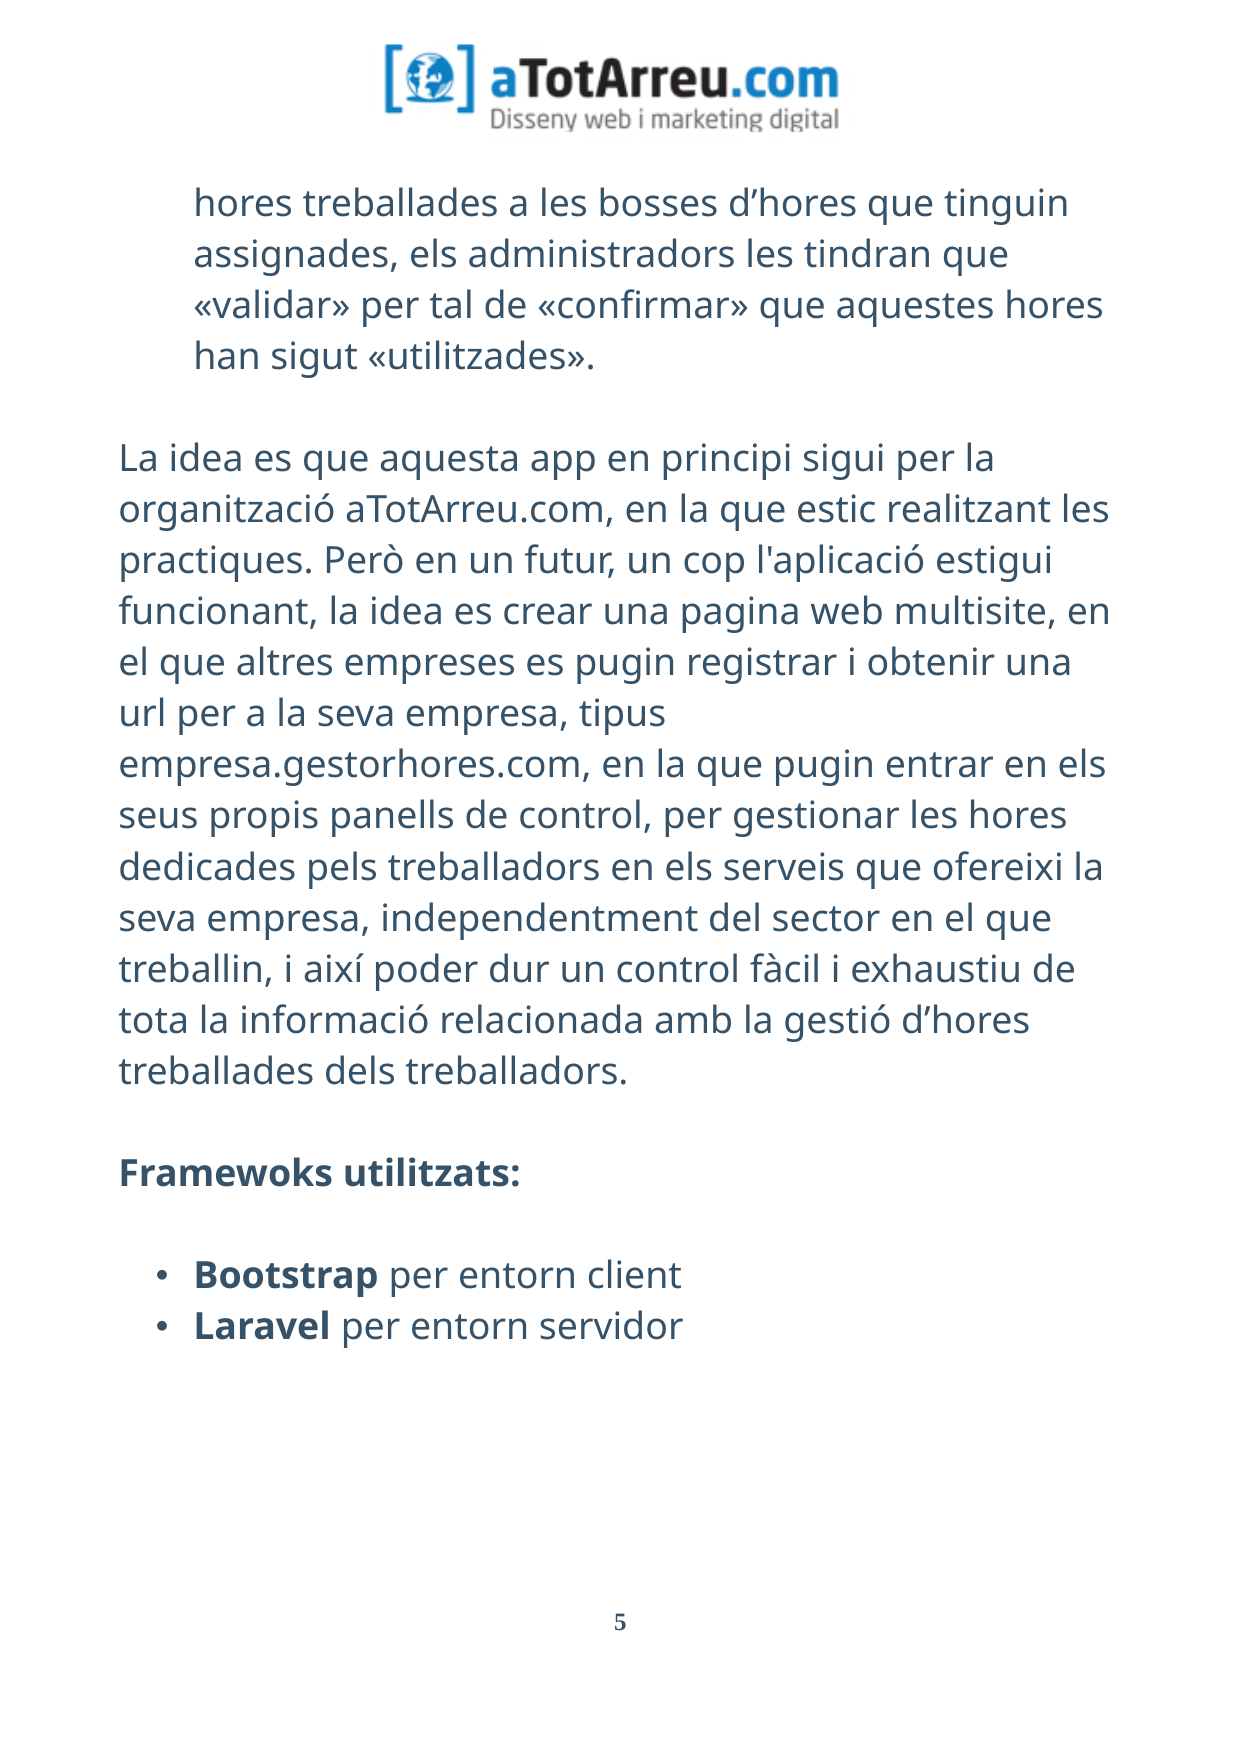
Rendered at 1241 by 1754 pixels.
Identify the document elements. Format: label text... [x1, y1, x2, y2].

list Bootstrap per entorn client [156, 1248, 1122, 1299]
text Framewoks utilitzats: [118, 1146, 1122, 1197]
list hores treballades a les bosses d’hores que tinguin assignades, els administradors les tindran que «validar» per tal de «confirmar» que aquestes hores han sigut «utilitzades». [156, 176, 1122, 381]
list Laravel per entorn servidor [156, 1299, 1122, 1350]
text La idea es que aquesta app en principi sigui per la organització aTotArreu.com, en la que estic realitzant les practiques. Però en un futur, un cop l'aplicació estigui funcionant, la idea es crear una pagina web multisite, en el que altres empreses es pugin registrar i obtenir una url per a la seva empresa, tipus empresa.gestorhores.com, en la que pugin entrar en els seus propis panells de control, per gestionar les hores dedicades pels treballadors en els serveis que ofereixi la seva empresa, independentment del sector en el que treballin, i així poder dur un control fàcil i exhaustiu de tota la informació relacionada amb la gestió d’hores treballades dels treballadors. [118, 432, 1122, 1095]
picture [356, 37, 873, 141]
